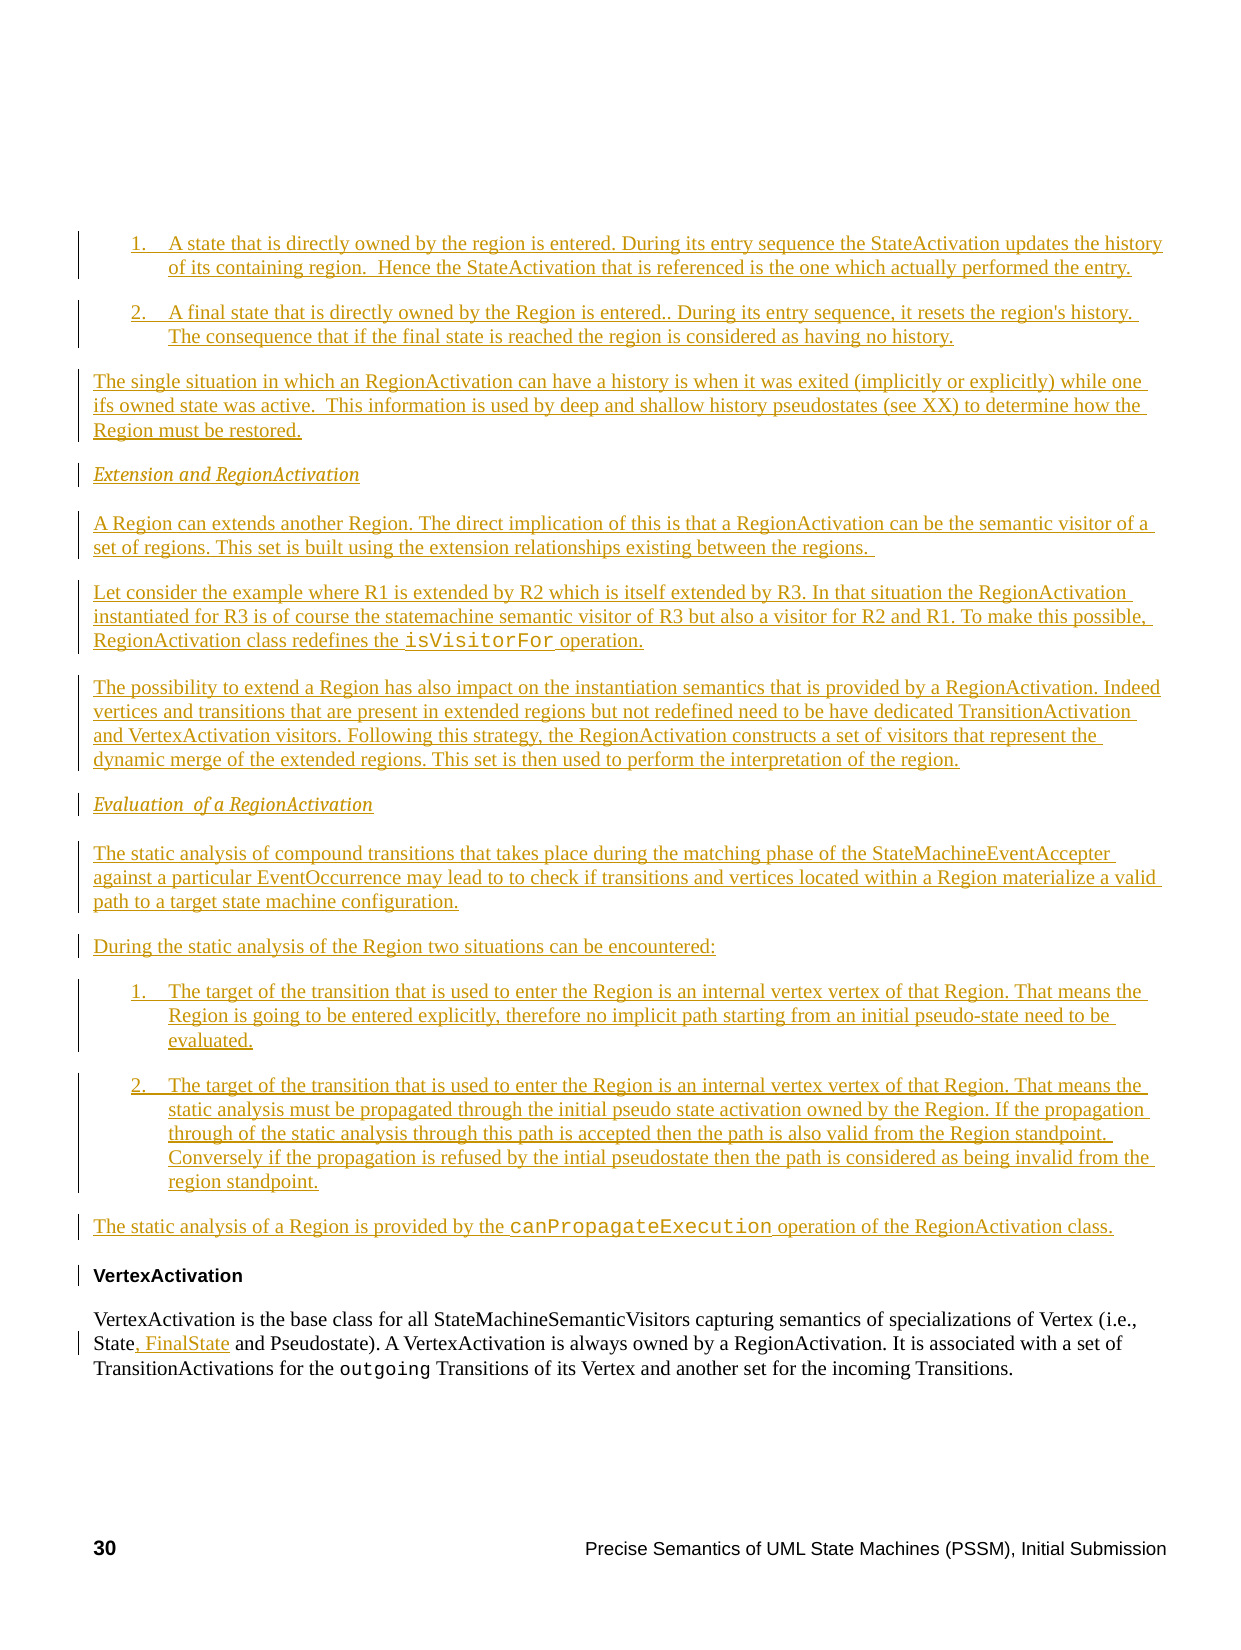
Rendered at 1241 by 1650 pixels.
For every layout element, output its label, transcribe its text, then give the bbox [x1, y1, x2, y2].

text The single situation in which an RegionActivation can have a history is when it was exited (implicitly or explicitly) while one ifs owned state was active. This information is used by deep and shallow history pseudostates (see XX) to determine how the Region must be restored. [93, 369, 1164, 442]
list The target of the transition that is used to enter the Region is an internal vertex vertex of that Region. That means the Region is going to be entered explicitly, therefore no implicit path starting from an initial pseudo-state need to be evaluated. [131, 979, 1164, 1052]
subtitle VertexActivation [93, 1265, 1164, 1286]
subtitle Evaluation of a RegionActivation [93, 792, 1164, 816]
text Let consider the example where R1 is extended by R2 which is itself extended by R3. In that situation the RegionActivation instantiated for R3 is of course the statemachine semantic visitor of R3 but also a visitor for R2 and R1. To make this possible, RegionActivation class redefines the isVisitorFor operation. [93, 580, 1164, 654]
text A Region can extends another Region. The direct implication of this is that a RegionActivation can be the semantic visitor of a set of regions. This set is built using the extension relationships existing between the regions. [93, 511, 1164, 559]
text The static analysis of compound transitions that takes place during the matching phase of the StateMachineEventAccepter against a particular EventOccurrence may lead to to check if transitions and vertices located within a Region materialize a valid path to a target state machine configuration. [93, 841, 1164, 913]
text VertexActivation is the base class for all StateMachineSemanticVisitors capturing semantics of specializations of Vertex (i.e., State, FinalState and Pseudostate). A VertexActivation is always owned by a RegionActivation. It is associated with a set of TransitionActivations for the outgoing Transitions of its Vertex and another set for the incoming Transitions. [93, 1307, 1164, 1381]
list A final state that is directly owned by the Region is entered.. During its entry sequence, it resets the region's history. The consequence that if the final state is reached the region is considered as having no history. [131, 300, 1164, 348]
list The target of the transition that is used to enter the Region is an internal vertex vertex of that Region. That means the static analysis must be propagated through the initial pseudo state activation owned by the Region. If the propagation through of the static analysis through this path is accepted then the path is also valid from the Region standpoint. Conversely if the propagation is refused by the intial pseudostate then the path is considered as being invalid from the region standpoint. [131, 1073, 1164, 1193]
subtitle Extension and RegionActivation [93, 463, 1164, 487]
text The possibility to extend a Region has also impact on the instantiation semantics that is provided by a RegionActivation. Indeed vertices and transitions that are present in extended regions but not redefined need to be have dedicated TransitionActivation and VertexActivation visitors. Following this strategy, the RegionActivation constructs a set of visitors that represent the dynamic merge of the extended regions. This set is then used to perform the interpretation of the region. [93, 675, 1164, 771]
list A state that is directly owned by the region is entered. During its entry sequence the StateActivation updates the history of its containing region. Hence the StateActivation that is referenced is the one which actually performed the entry. [131, 231, 1164, 279]
text During the static analysis of the Region two situations can be encountered: [93, 934, 1164, 958]
text The static analysis of a Region is provided by the canPropagateExecution operation of the RegionActivation class. [93, 1214, 1164, 1240]
